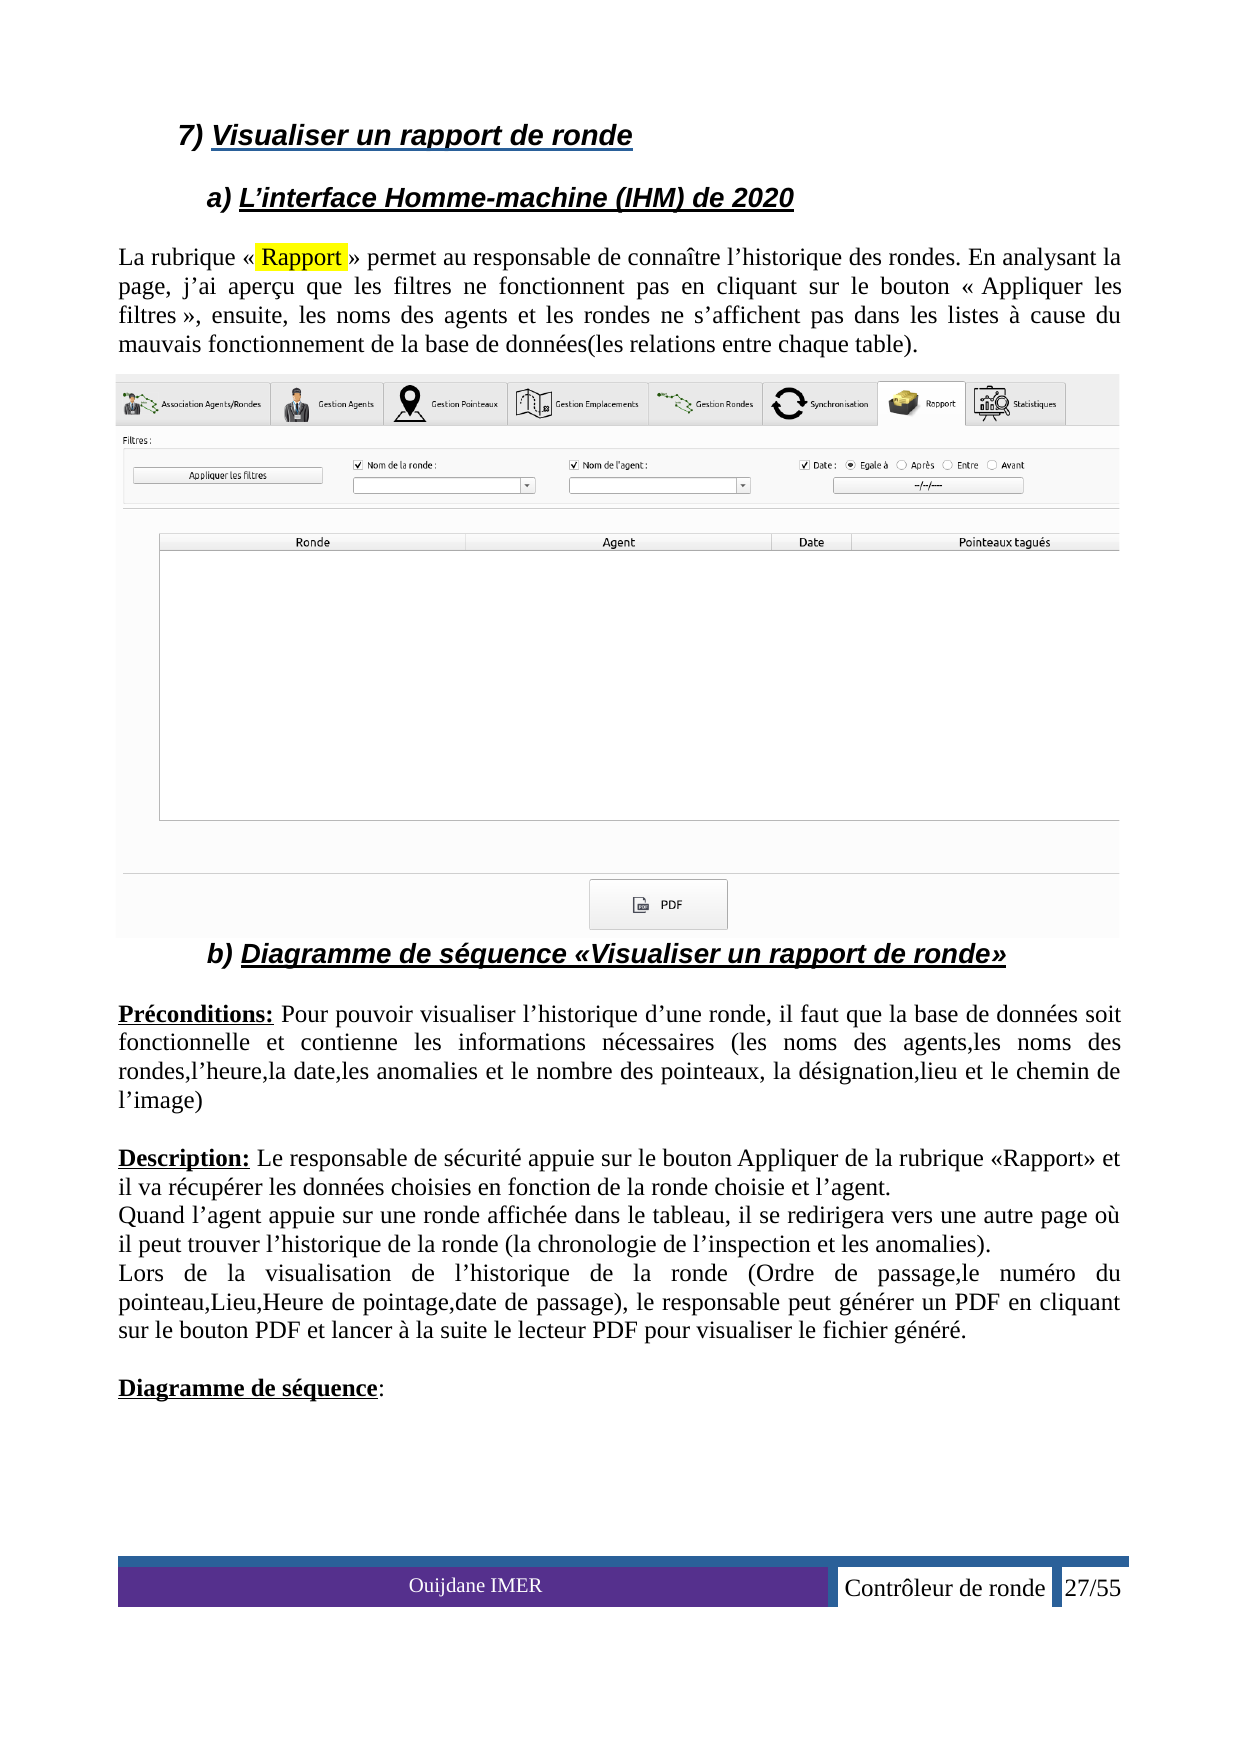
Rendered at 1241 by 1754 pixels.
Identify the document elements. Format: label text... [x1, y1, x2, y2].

subtitle Visualiser un rapport de ronde [118, 118, 1122, 152]
text Quand l’agent appuie sur une ronde affichée dans le tableau, il se redirigera vers une autre page où il peut trouver l’historique de la ronde (la chronologie de l’inspection et les anomalies). [118, 1201, 1122, 1258]
picture [115, 374, 1120, 938]
subtitle Diagramme de séquence «Visualiser un rapport de ronde» [118, 387, 1122, 969]
text Préconditions: Pour pouvoir visualiser l’historique d’une ronde, il faut que la base de données soit fonctionnelle et contienne les informations nécessaires (les noms des agents,les noms des rondes,l’heure,la date,les anomalies et le nombre des pointeaux, la désignation,lieu et le chemin de l’image) [118, 999, 1122, 1114]
subtitle L’interface Homme-machine (IHM) de 2020 [118, 181, 1122, 213]
text Diagramme de séquence: [118, 1373, 1122, 1402]
text La rubrique « Rapport » permet au responsable de connaître l’historique des rondes. En analysant la page, j’ai aperçu que les filtres ne fonctionnent pas en cliquant sur le bouton « Appliquer les filtres », ensuite, les noms des agents et les rondes ne s’affichent pas dans les listes à cause du mauvais fonctionnement de la base de données(les relations entre chaque table). [118, 242, 1122, 357]
text Lors de la visualisation de l’historique de la ronde (Ordre de passage,le numéro du pointeau,Lieu,Heure de pointage,date de passage), le responsable peut générer un PDF en cliquant sur le bouton PDF et lancer à la suite le lecteur PDF pour visualiser le fichier généré. [118, 1258, 1122, 1344]
text Description: Le responsable de sécurité appuie sur le bouton Appliquer de la rubrique «Rapport» et il va récupérer les données choisies en fonction de la ronde choisie et l’agent. [118, 1143, 1122, 1201]
